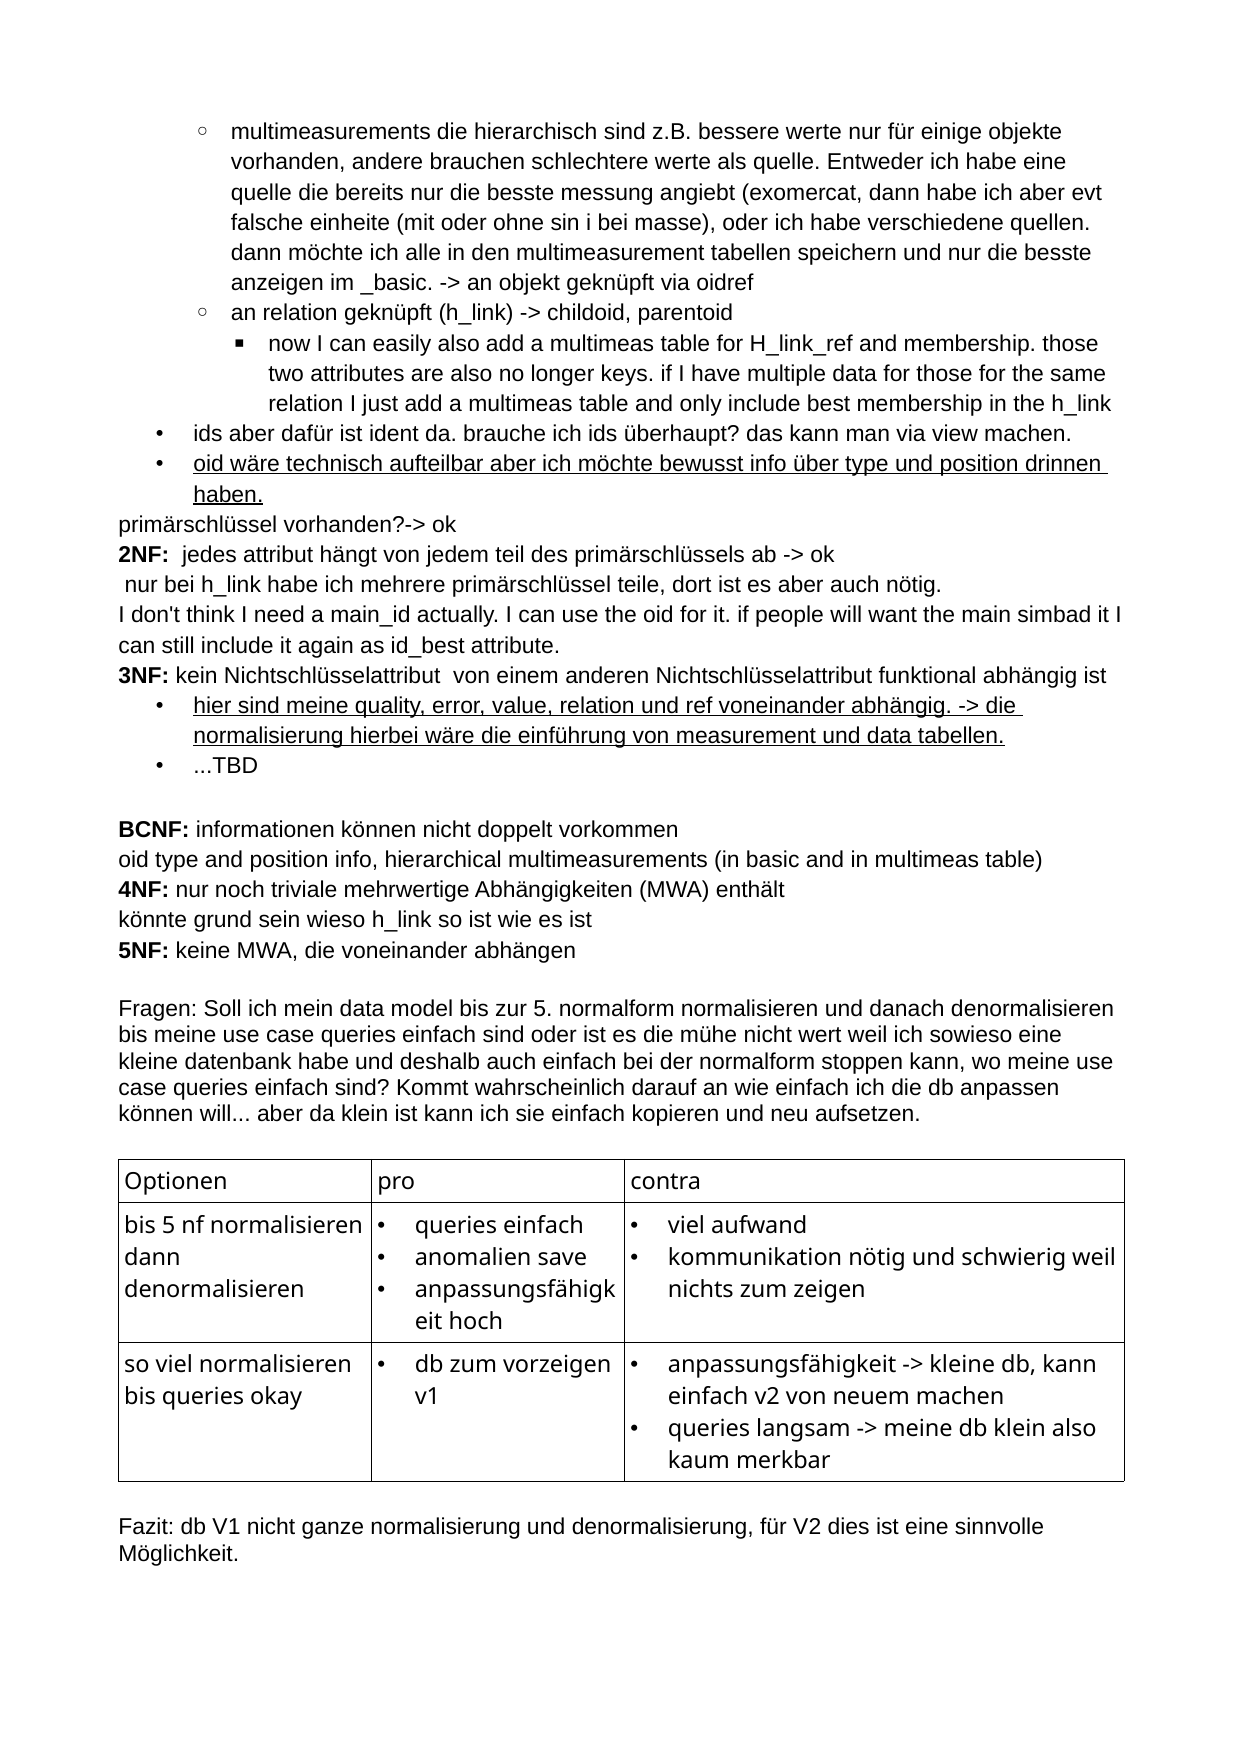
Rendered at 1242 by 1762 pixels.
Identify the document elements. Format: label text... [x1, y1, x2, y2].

list multimeasurements die hierarchisch sind z.B. bessere werte nur für einige objekte vorhanden, andere brauchen schlechtere werte als quelle. Entweder ich habe eine quelle die bereits nur die besste messung angiebt (exomercat, dann habe ich aber evt falsche einheite (mit oder ohne sin i bei masse), oder ich habe verschiedene quellen. dann möchte ich alle in den multimeasurement tabellen speichern und nur die besste anzeigen im _basic. -> an objekt geknüpft via oidref [193, 118, 1124, 296]
text 3NF: kein Nichtschlüsselattribut von einem anderen Nichtschlüsselattribut funktional abhängig ist [118, 662, 1124, 688]
table_cell viel aufwand kommunikation nötig und schwierig weil nichts zum zeigen [625, 1203, 1124, 1342]
table_cell so viel normalisieren bis queries okay [119, 1343, 371, 1481]
table_cell queries einfach anomalien save anpassungsfähigkeit hoch [372, 1203, 624, 1342]
text oid type and position info, hierarchical multimeasurements (in basic and in multimeas table) [118, 846, 1124, 872]
table_cell bis 5 nf normalisieren dann denormalisieren [119, 1203, 371, 1342]
list an relation geknüpft (h_link) -> childoid, parentoid [193, 299, 1124, 326]
text 5NF: keine MWA, die voneinander abhängen [118, 937, 1124, 963]
table_cell anpassungsfähigkeit -> kleine db, kann einfach v2 von neuem machen queries langsam -> meine db klein also kaum merkbar [625, 1343, 1124, 1481]
text könnte grund sein wieso h_link so ist wie es ist [118, 906, 1124, 933]
text Fragen: Soll ich mein data model bis zur 5. normalform normalisieren und danach denormalisieren bis meine use case queries einfach sind oder ist es die mühe nicht wert weil ich sowieso eine kleine datenbank habe und deshalb auch einfach bei der normalform stoppen kann, wo meine use case queries einfach sind? Kommt wahrscheinlich darauf an wie einfach ich die db anpassen können will... aber da klein ist kann ich sie einfach kopieren und neu aufsetzen. [118, 995, 1124, 1127]
text 2NF: jedes attribut hängt von jedem teil des primärschlüssels ab -> ok [118, 541, 1124, 567]
text I don't think I need a main_id actually. I can use the oid for it. if people will want the main simbad it I can still include it again as id_best attribute. [118, 601, 1124, 658]
list ids aber dafür ist ident da. brauche ich ids überhaupt? das kann man via view machen. [156, 420, 1124, 447]
list ...TBD [156, 752, 1124, 779]
text primärschlüssel vorhanden?-> ok [118, 511, 1124, 537]
text nur bei h_link habe ich mehrere primärschlüssel teile, dort ist es aber auch nötig. [118, 571, 1124, 598]
list now I can easily also add a multimeas table for H_link_ref and membership. those two attributes are also no longer keys. if I have multiple data for those for the same relation I just add a multimeas table and only include best membership in the h_link [231, 329, 1124, 416]
text 4NF: nur noch triviale mehrwertige Abhängigkeiten (MWA) enthält [118, 876, 1124, 902]
text BCNF: informationen können nicht doppelt vorkommen [118, 816, 1124, 842]
table_header contra [625, 1160, 1124, 1202]
table_header Optionen [119, 1160, 371, 1202]
list oid wäre technisch aufteilbar aber ich möchte bewusst info über type und position drinnen haben. [156, 450, 1124, 507]
table_cell db zum vorzeigen v1 [372, 1343, 624, 1481]
table_header pro [372, 1160, 624, 1202]
text Fazit: db V1 nicht ganze normalisierung und denormalisierung, für V2 dies ist eine sinnvolle Möglichkeit. [118, 1513, 1124, 1566]
list hier sind meine quality, error, value, relation und ref voneinander abhängig. -> die normalisierung hierbei wäre die einführung von measurement und data tabellen. [156, 692, 1124, 749]
